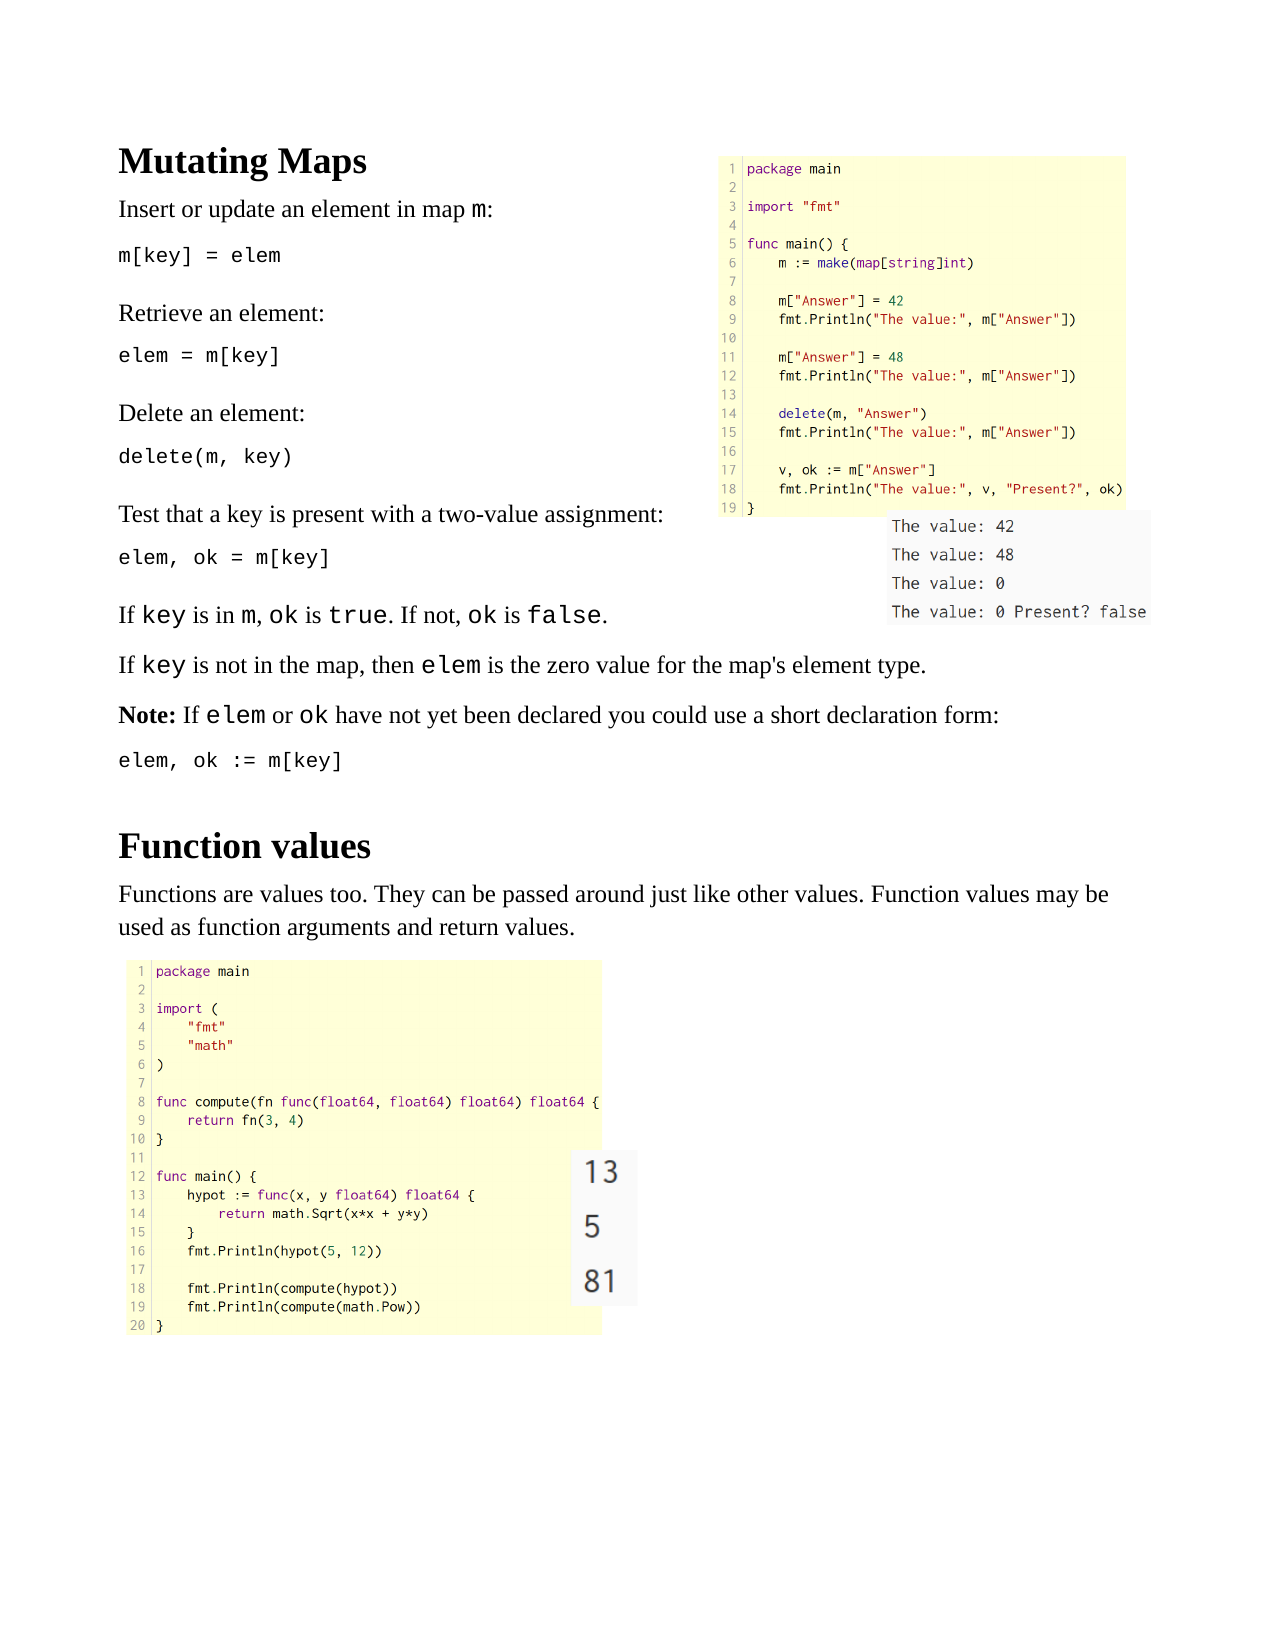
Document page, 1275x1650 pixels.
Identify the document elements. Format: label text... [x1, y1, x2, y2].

text Test that a key is present with a two-value assignment: [118, 499, 886, 528]
text If key is in m, ok is true. If not, ok is false. [118, 600, 1157, 631]
text Note: If elem or ok have not yet been declared you could use a short declaration form: [118, 700, 1157, 731]
text [1126, 194, 1157, 225]
text Delete an element: [118, 398, 718, 427]
picture [718, 156, 1151, 625]
text [1126, 345, 1157, 369]
text [1126, 446, 1157, 470]
text If key is not in the map, then elem is the zero value for the map's element type. [118, 650, 1157, 681]
text Retrieve an element: [118, 298, 718, 326]
subtitle Function values [118, 824, 1157, 867]
picture [126, 960, 638, 1335]
text [1126, 298, 1157, 326]
text Functions are values too. They can be passed around just like other values. Function values may be used as function arguments and return values. [118, 879, 1157, 941]
text m[key] = elem [118, 244, 718, 268]
text elem, ok := m[key] [118, 750, 1157, 773]
text elem, ok = m[key] [118, 547, 886, 570]
text elem = m[key] [118, 345, 718, 369]
text [1126, 398, 1157, 427]
text [1126, 244, 1157, 268]
text Insert or update an element in map m: [118, 194, 718, 225]
text delete(m, key) [118, 446, 718, 470]
subtitle Mutating Maps [118, 139, 1157, 182]
